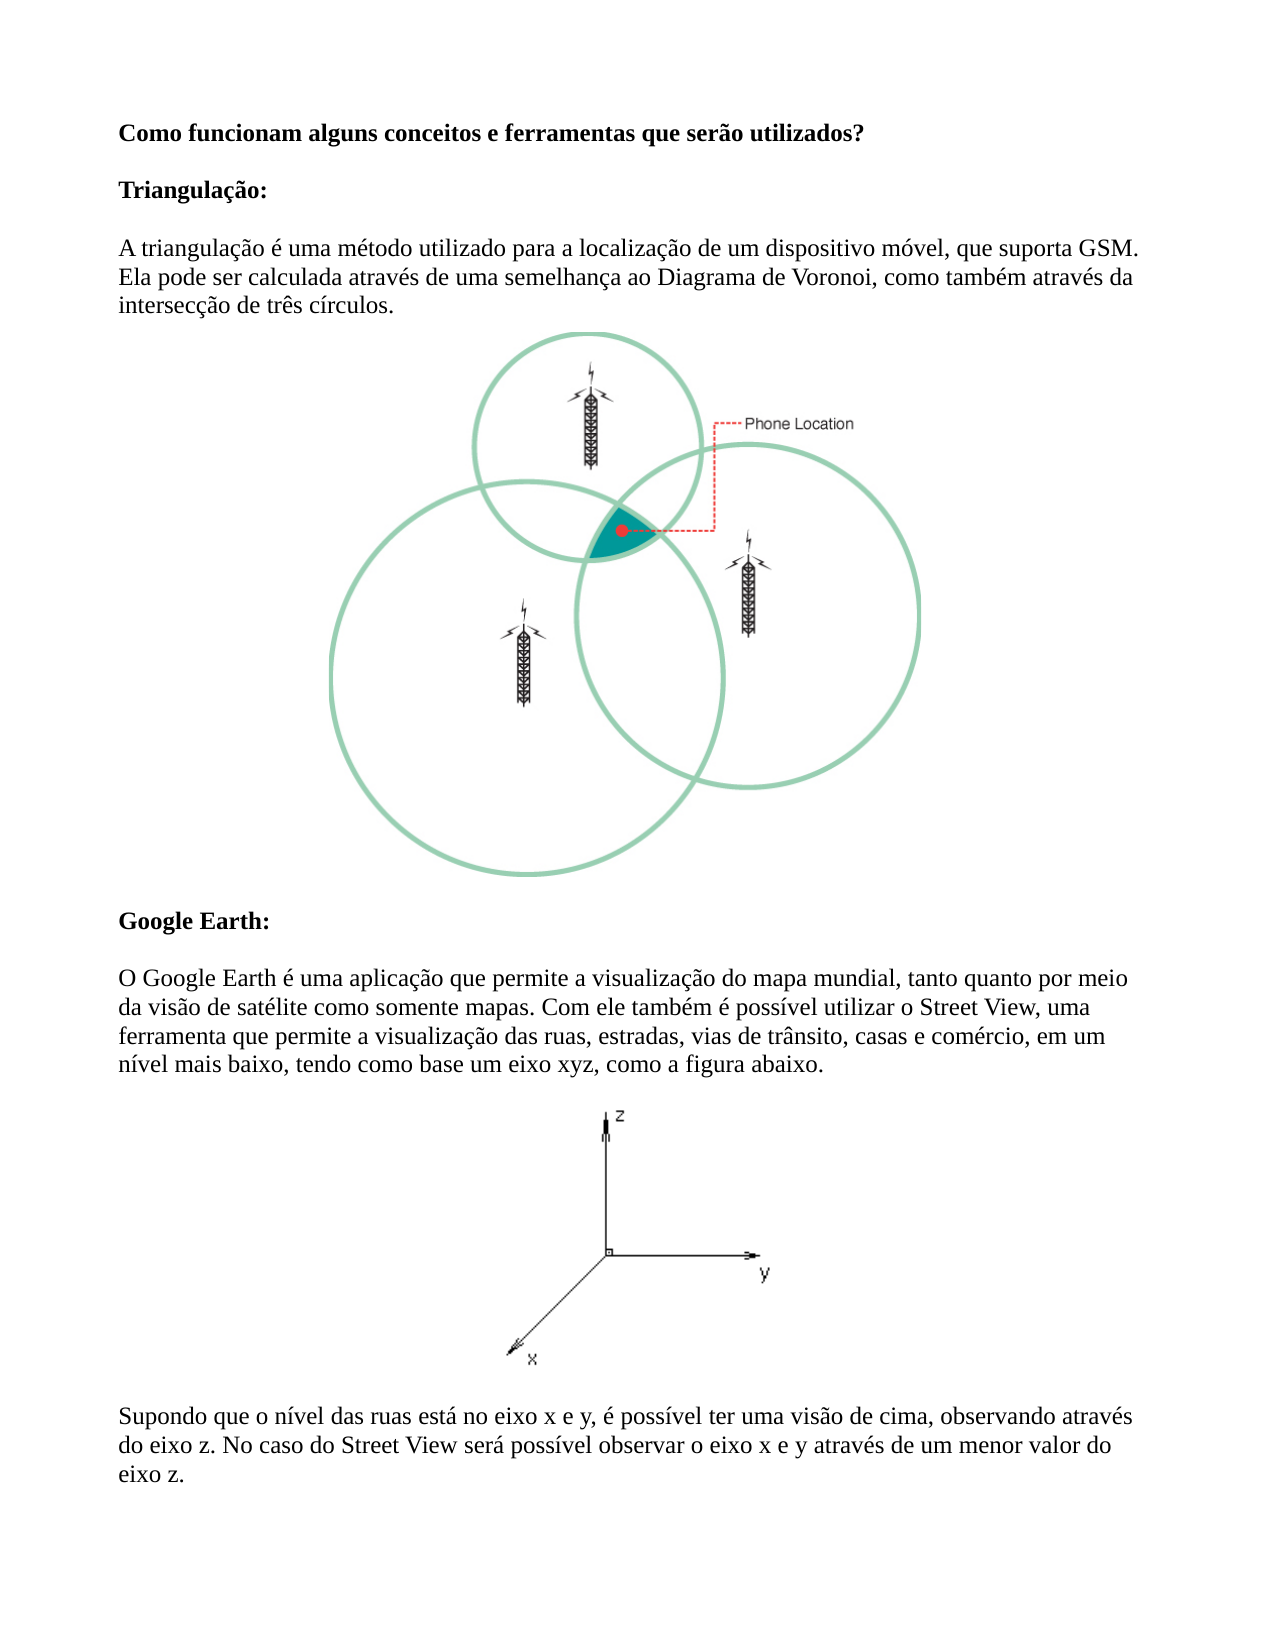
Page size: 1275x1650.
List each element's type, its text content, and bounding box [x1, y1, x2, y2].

picture [328, 332, 922, 877]
text Supondo que o nível das ruas está no eixo x e y, é possível ter uma visão de cima, observando através do eixo z. No caso do Street View será possível observar o eixo x e y através de um menor valor do eixo z. [118, 1401, 1157, 1488]
text Triangulação: [118, 176, 1157, 204]
picture [499, 1107, 776, 1373]
text O Google Earth é uma aplicação que permite a visualização do mapa mundial, tanto quanto por meio da visão de satélite como somente mapas. Com ele também é possível utilizar o Street View, uma ferramenta que permite a visualização das ruas, estradas, vias de trânsito, casas e comércio, em um nível mais baixo, tendo como base um eixo xyz, como a figura abaixo. [118, 963, 1157, 1078]
text Google Earth: [118, 906, 1157, 934]
text Como funcionam alguns conceitos e ferramentas que serão utilizados? [118, 118, 1157, 147]
text A triangulação é uma método utilizado para a localização de um dispositivo móvel, que suporta GSM. Ela pode ser calculada através de uma semelhança ao Diagrama de Voronoi, como também através da intersecção de três círculos. [118, 233, 1157, 319]
